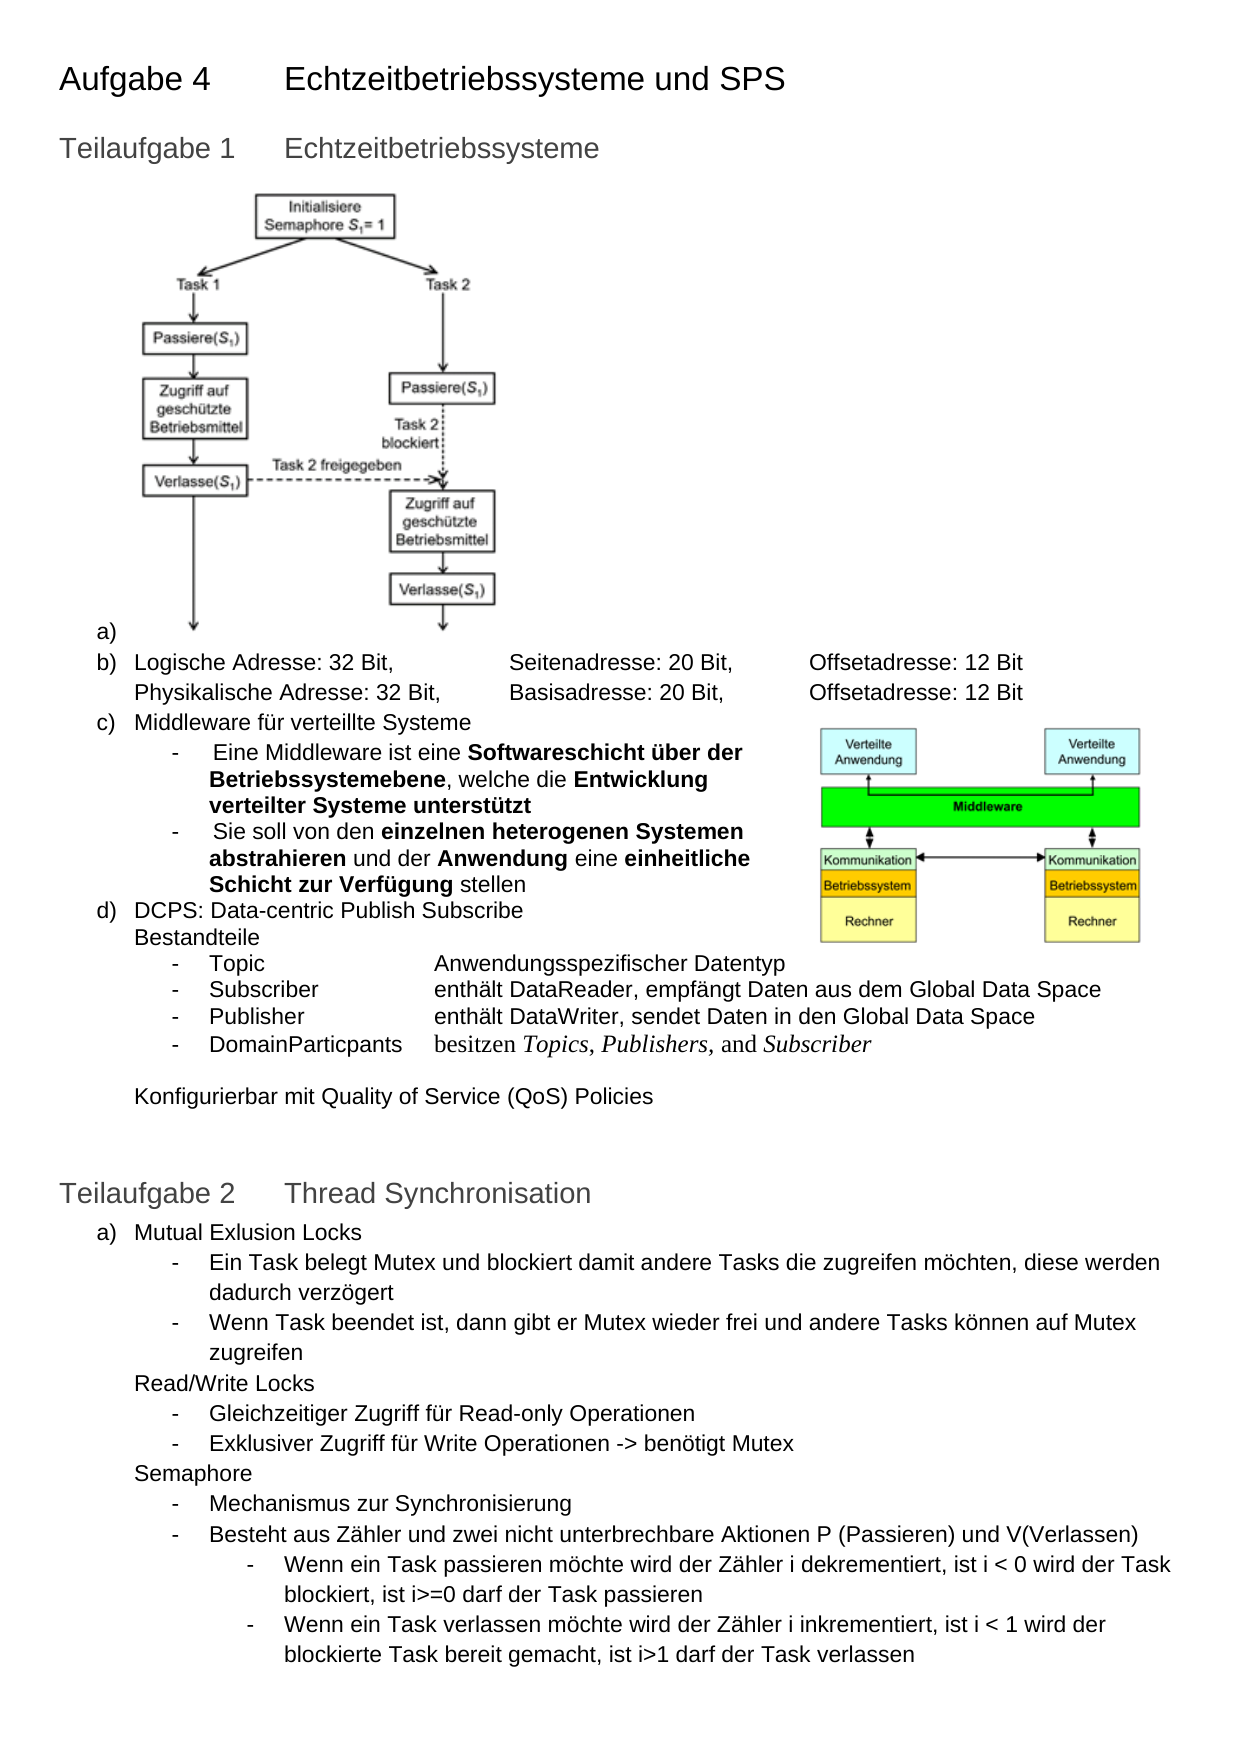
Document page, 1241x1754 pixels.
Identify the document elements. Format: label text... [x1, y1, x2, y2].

subtitle Teilaufgabe 1 Echtzeitbetriebssysteme [59, 131, 1181, 164]
list Sie soll von den einzelnen heterogenen Systemen abstrahieren und der Anwendung eine einheitliche Schicht zur Verfügung stellen [171, 818, 806, 897]
list DomainParticpants besitzen Topics, Publishers, and Subscriber [171, 1029, 1181, 1058]
text Read/Write Locks [59, 1369, 1181, 1396]
list [1142, 739, 1181, 818]
subtitle Teilaufgabe 2 Thread Synchronisation [59, 1177, 1181, 1210]
list Publisher enthält DataWriter, sendet Daten in den Global Data Space [171, 1003, 1181, 1029]
list Wenn ein Task verlassen möchte wird der Zähler i inkrementiert, ist i < 1 wird der blockierte Task bereit gemacht, ist i>1 darf der Task verlassen [246, 1611, 1181, 1668]
list Wenn Task beendet ist, dann gibt er Mutex wieder frei und andere Tasks können auf Mutex zugreifen [171, 1309, 1181, 1366]
list Gleichzeitiger Zugriff für Read-only Operationen [171, 1400, 1181, 1426]
list Mutual Exlusion Locks [96, 1218, 1181, 1245]
list [1142, 897, 1181, 950]
subtitle Aufgabe 4 Echtzeitbetriebssysteme und SPS [59, 59, 1181, 97]
list Mechanismus zur Synchronisierung [171, 1490, 1181, 1517]
list Eine Middleware ist eine Softwareschicht über der Betriebssystemebene, welche die Entwicklung verteilter Systeme unterstützt [171, 739, 806, 818]
text Semaphore [59, 1460, 1181, 1486]
text Konfigurierbar mit Quality of Service (QoS) Policies [59, 1083, 1181, 1109]
list Subscriber enthält DataReader, empfängt Daten aus dem Global Data Space [171, 976, 1181, 1003]
list Topic Anwendungsspezifischer Datentyp [171, 950, 1181, 976]
list Logische Adresse: 32 Bit, Seitenadresse: 20 Bit, Offsetadresse: 12 Bit Physikalische Adresse: 32 Bit, Basisadresse: 20 Bit, Offsetadresse: 12 Bit [96, 648, 1181, 705]
list [1142, 818, 1181, 897]
list Ein Task belegt Mutex und blockiert damit andere Tasks die zugreifen möchten, diese werden dadurch verzögert [171, 1249, 1181, 1305]
picture [133, 172, 513, 640]
list DCPS: Data-centric Publish Subscribe Bestandteile [96, 897, 806, 950]
list Middleware für verteillte Systeme [96, 709, 1181, 735]
list Exklusiver Zugriff für Write Operationen -> benötigt Mutex [171, 1430, 1181, 1456]
list Wenn ein Task passieren möchte wird der Zähler i dekrementiert, ist i < 0 wird der Task blockiert, ist i>=0 darf der Task passieren [246, 1551, 1181, 1607]
list Besteht aus Zähler und zwei nicht unterbrechbare Aktionen P (Passieren) und V(Verlassen) [171, 1521, 1181, 1547]
picture [806, 726, 1142, 950]
